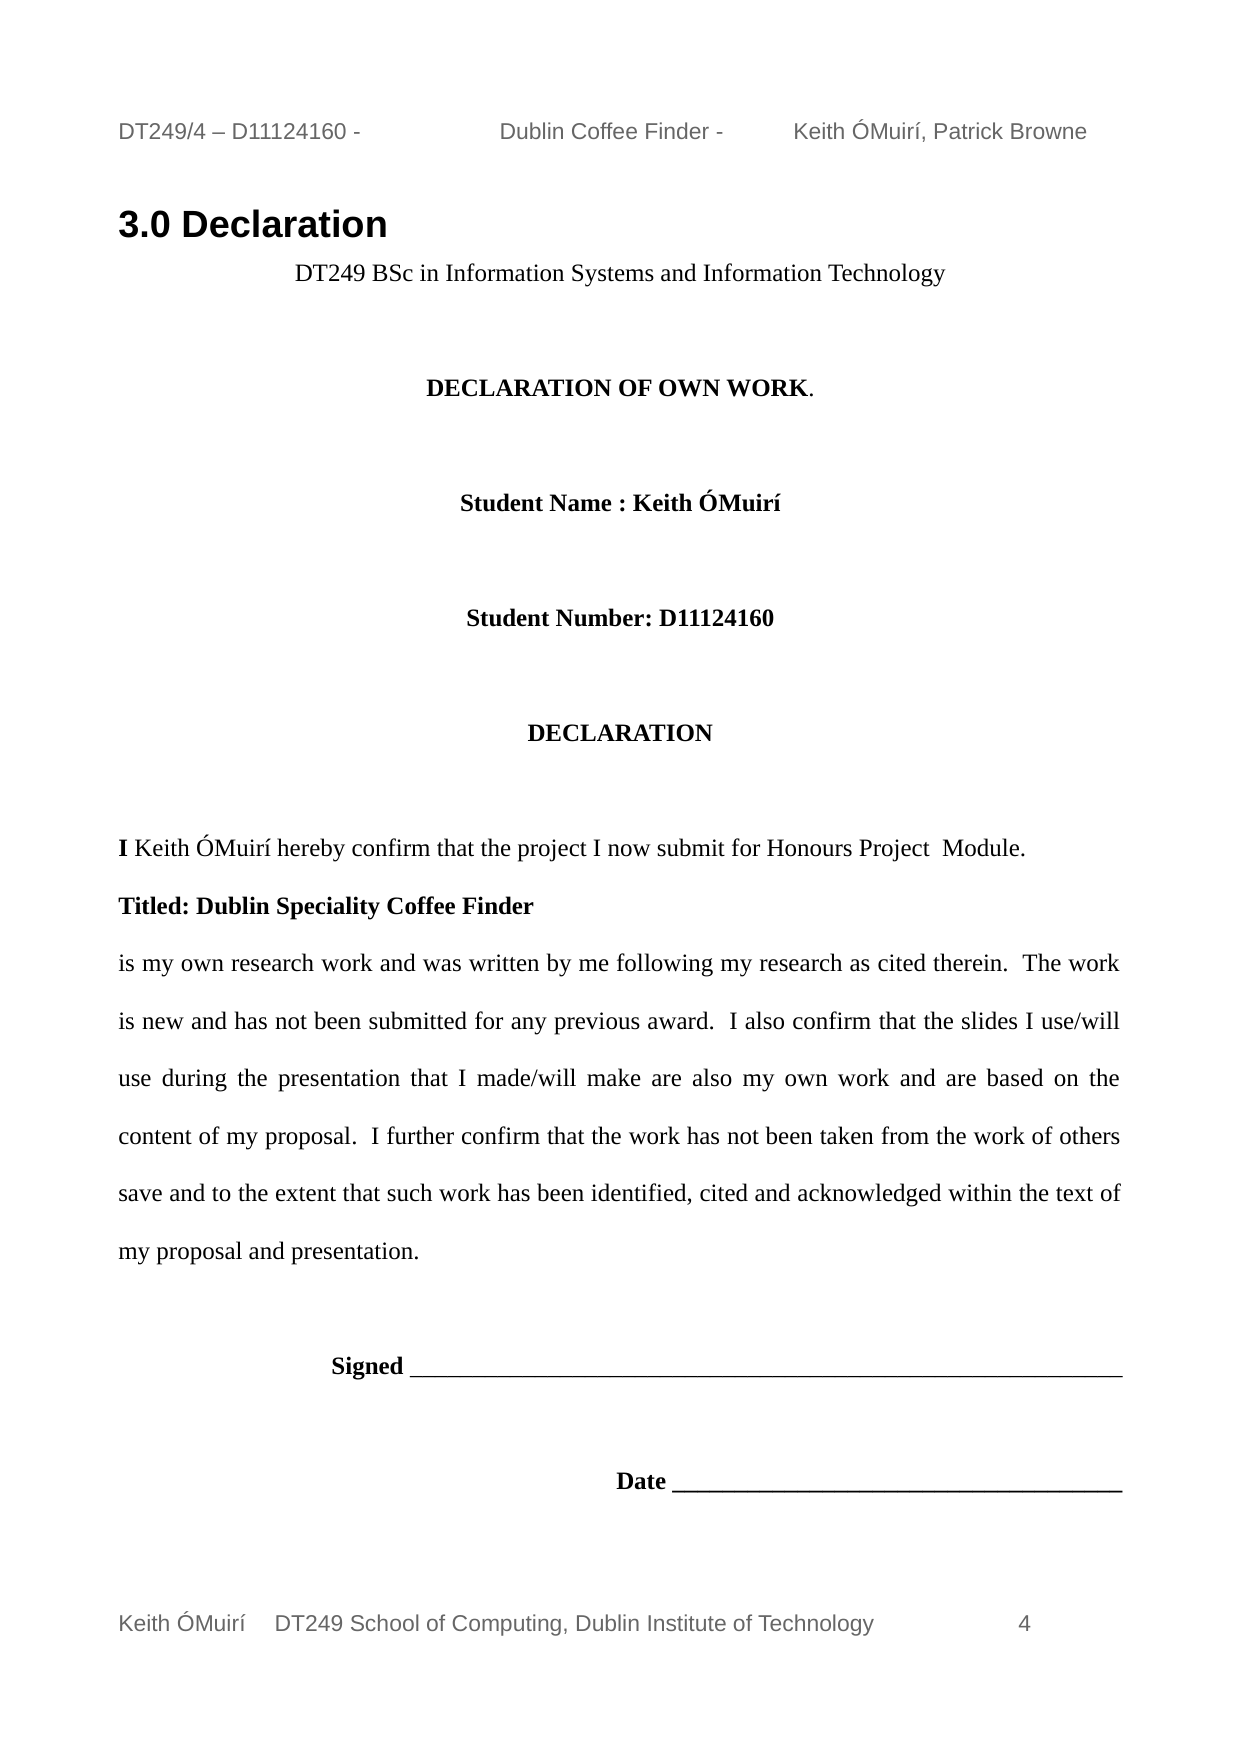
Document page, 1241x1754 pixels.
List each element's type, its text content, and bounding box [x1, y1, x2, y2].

text Titled: Dublin Speciality Coffee Finder [118, 891, 1122, 919]
text Date ____________________________________ [118, 1466, 1122, 1494]
text is my own research work and was written by me following my research as cited therein. The work is new and has not been submitted for any previous award. I also confirm that the slides I use/will use during the presentation that I made/will make are also my own work and are based on the content of my proposal. I further confirm that the work has not been taken from the work of others save and to the extent that such work has been identified, cited and acknowledged within the text of my proposal and presentation. [118, 948, 1122, 1264]
text Signed _________________________________________________________ [118, 1351, 1122, 1379]
text I Keith ÓMuirí hereby confirm that the project I now submit for Honours Project Module. [118, 833, 1122, 862]
subtitle 3.0 Declaration [118, 202, 1122, 246]
text Student Number: D11124160 [118, 603, 1122, 632]
text DECLARATION [118, 718, 1122, 747]
text Student Name : Keith ÓMuirí [118, 488, 1122, 517]
text DT249 BSc in Information Systems and Information Technology [118, 258, 1122, 287]
text DECLARATION OF OWN WORK. [118, 373, 1122, 402]
